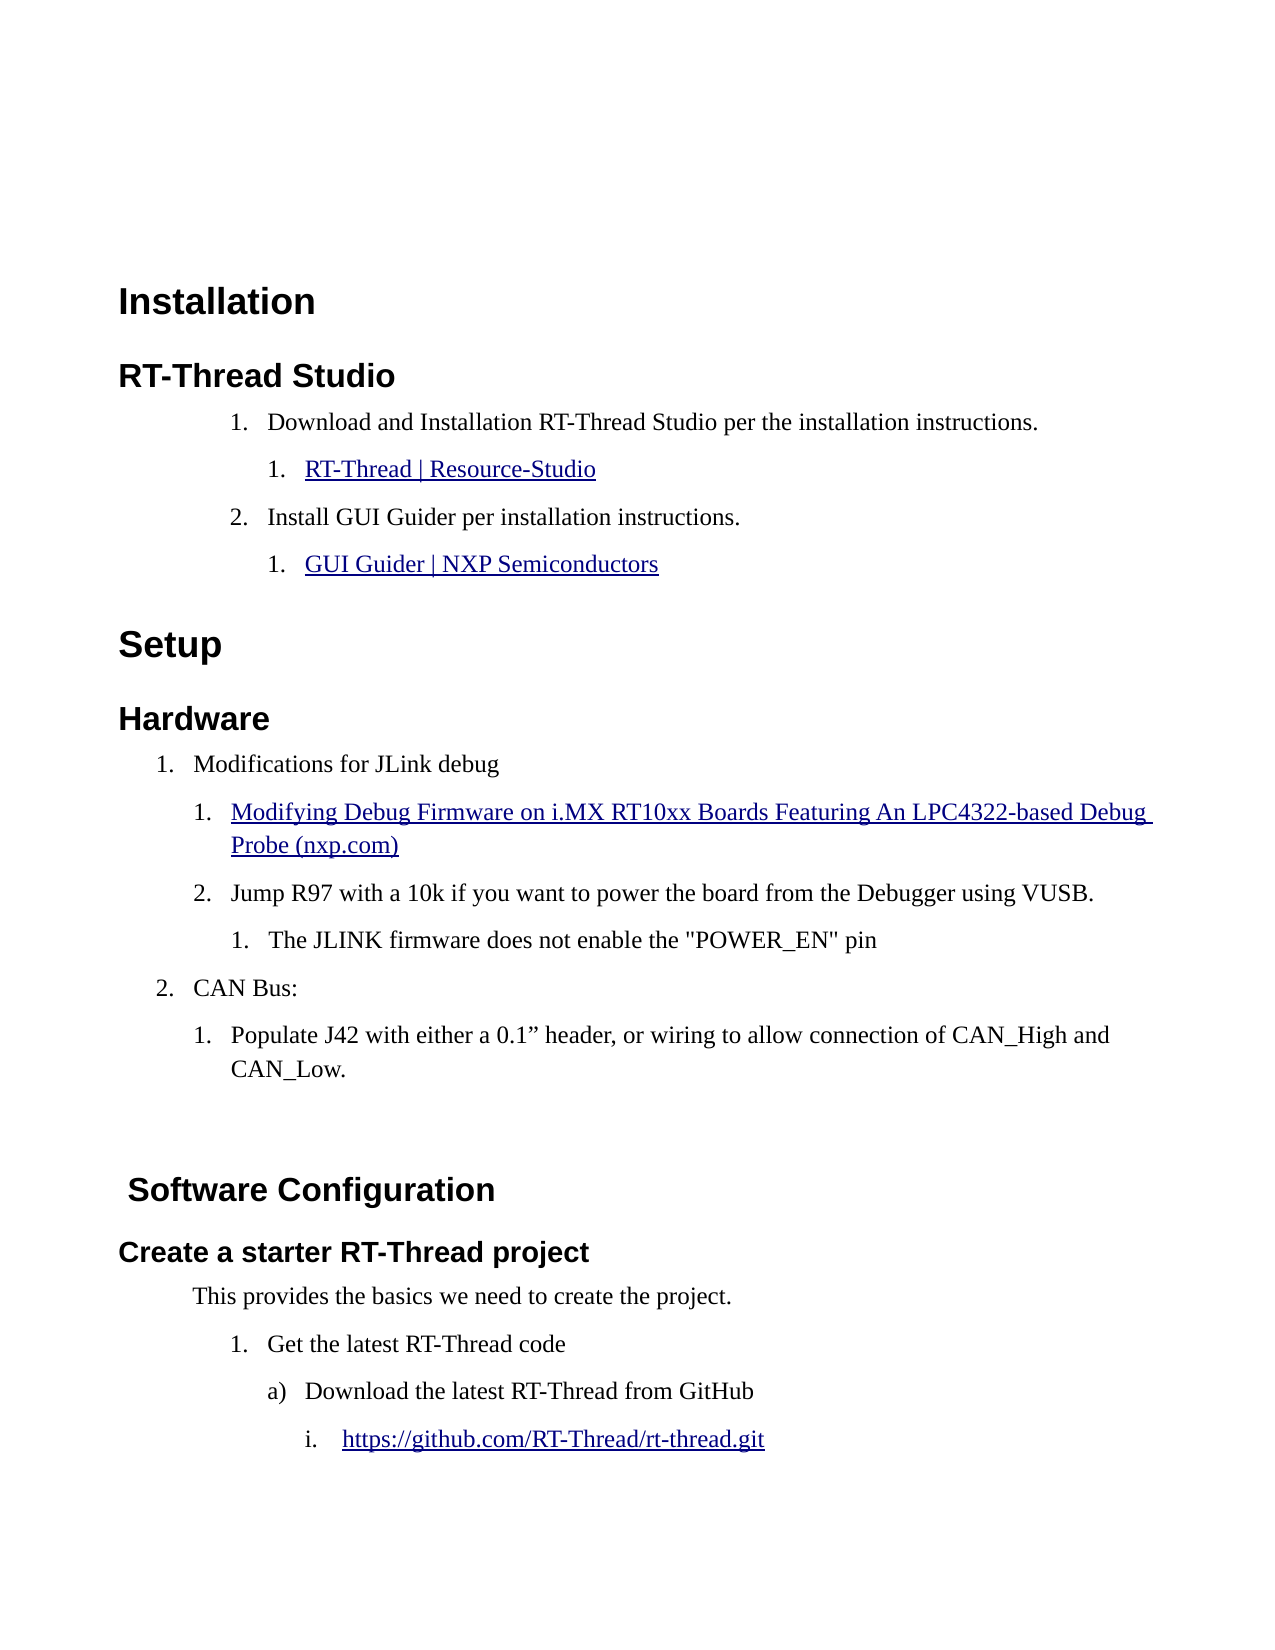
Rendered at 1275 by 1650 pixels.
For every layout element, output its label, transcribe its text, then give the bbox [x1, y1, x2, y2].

list https://github.com/RT-Thread/rt-thread.git [304, 1424, 1157, 1453]
list Install GUI Guider per installation instructions. [229, 502, 1157, 531]
list Download and Installation RT-Thread Studio per the installation instructions. [229, 407, 1157, 436]
subtitle RT-Thread Studio [118, 356, 1157, 394]
subtitle Hardware [118, 699, 1157, 737]
list Download the latest RT-Thread from GitHub [267, 1376, 1157, 1405]
subtitle Software Configuration [118, 1170, 1157, 1208]
list GUI Guider | NXP Semiconductors [267, 549, 1157, 578]
list Populate J42 with either a 0.1” header, or wiring to allow connection of CAN_High and CAN_Low. [193, 1021, 1157, 1082]
subtitle Create a starter RT-Thread project [118, 1235, 1157, 1269]
text This provides the basics we need to create the project. [118, 1281, 1157, 1310]
subtitle Setup [118, 622, 1157, 665]
list The JLINK firmware does not enable the "POWER_EN" pin [231, 925, 1157, 954]
list Modifications for JLink debug [156, 749, 1157, 778]
subtitle Installation [118, 279, 1157, 322]
list Jump R97 with a 10k if you want to power the board from the Debugger using VUSB. [193, 878, 1157, 907]
list RT-Thread | Resource-Studio [267, 454, 1157, 483]
list Modifying Debug Firmware on i.MX RT10xx Boards Featuring An LPC4322-based Debug Probe (nxp.com) [193, 797, 1157, 859]
list CAN Bus: [156, 973, 1157, 1002]
list Get the latest RT-Thread code [229, 1329, 1157, 1358]
